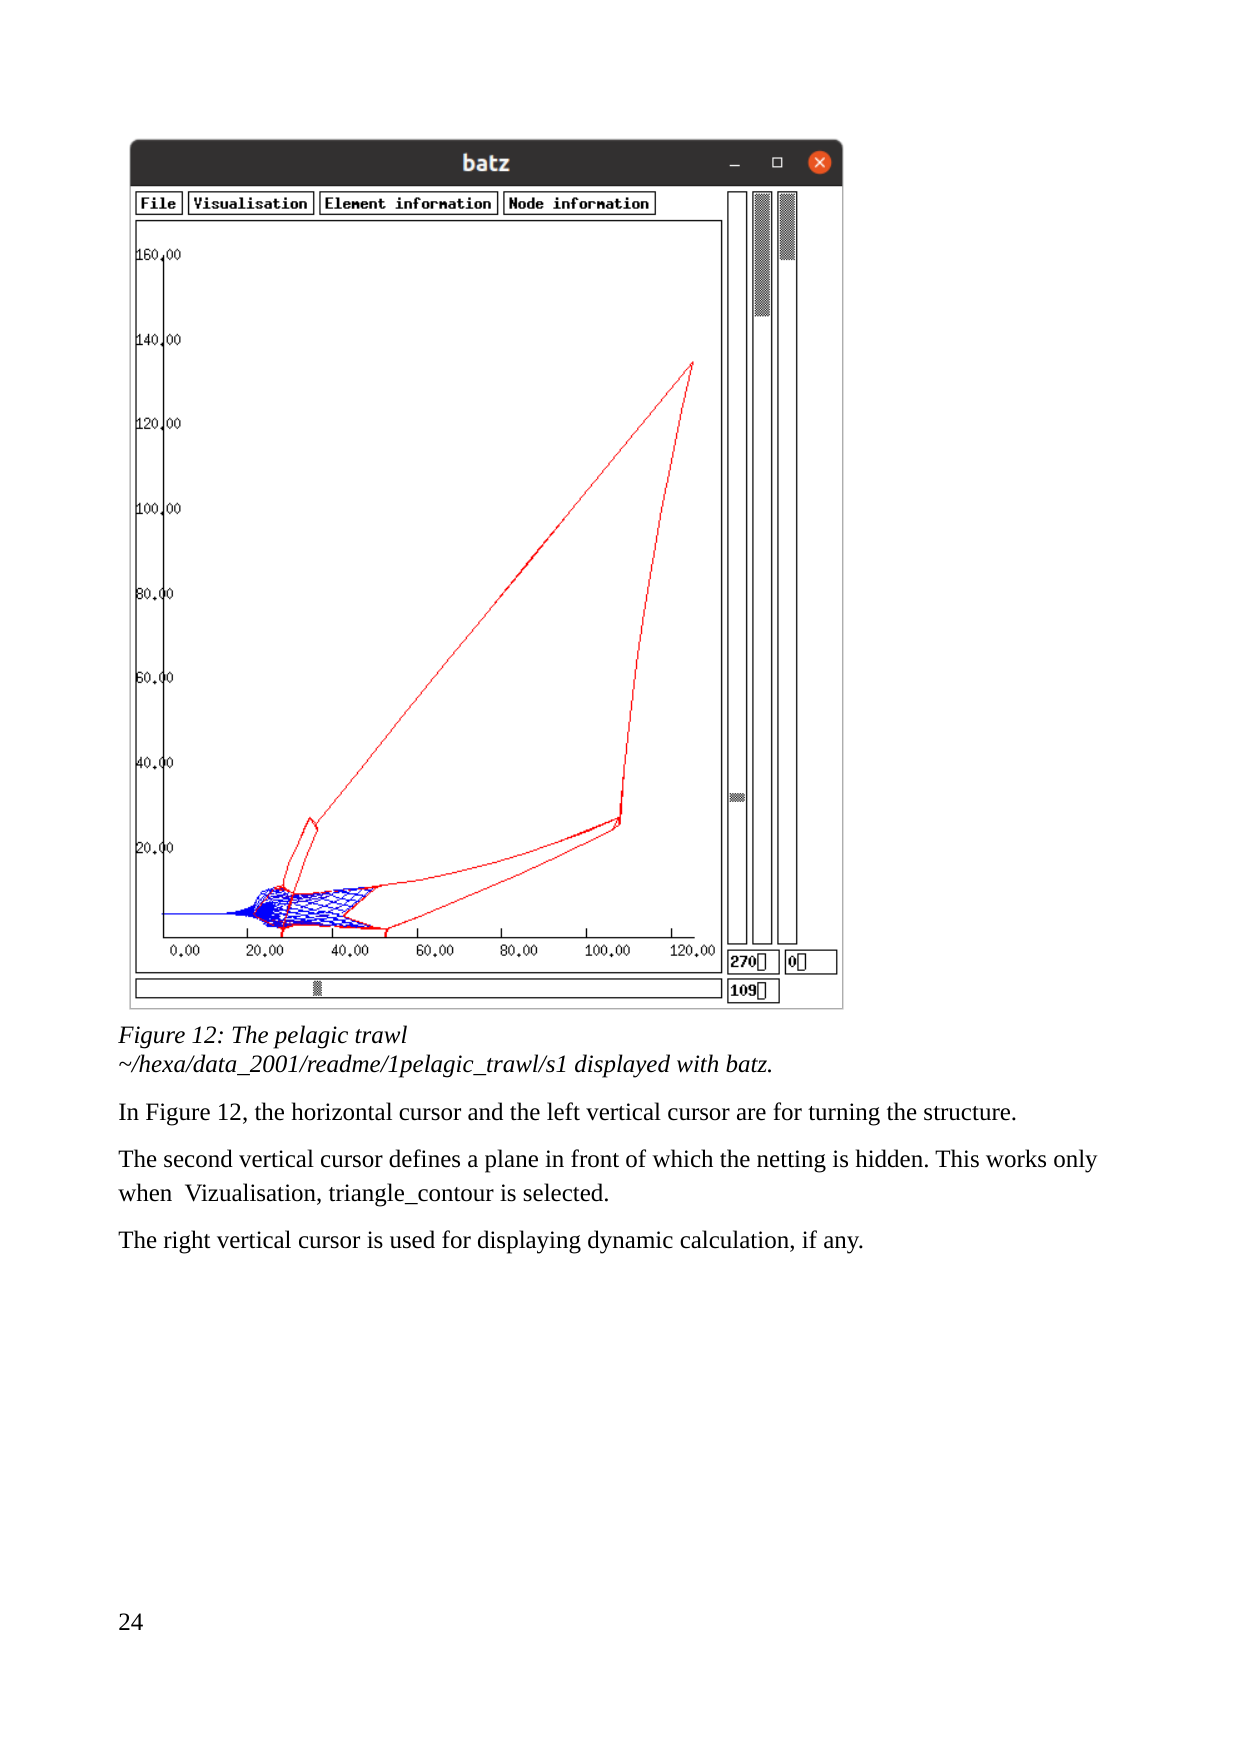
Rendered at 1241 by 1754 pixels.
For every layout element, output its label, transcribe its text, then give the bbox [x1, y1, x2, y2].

text The second vertical cursor defines a plane in front of which the netting is hidden. This works only when Vizualisation, triangle_contour is selected. [118, 1144, 1122, 1206]
text The right vertical cursor is used for displaying dynamic calculation, if any. [118, 1225, 1122, 1254]
text In Figure 12, the horizontal cursor and the left vertical cursor are for turning the structure. [118, 1097, 1122, 1126]
text Figure 12: The pelagic trawl ~/hexa/data_2001/readme/1pelagic_trawl/s1 displayed with batz. [118, 1021, 854, 1078]
picture [118, 130, 855, 1021]
